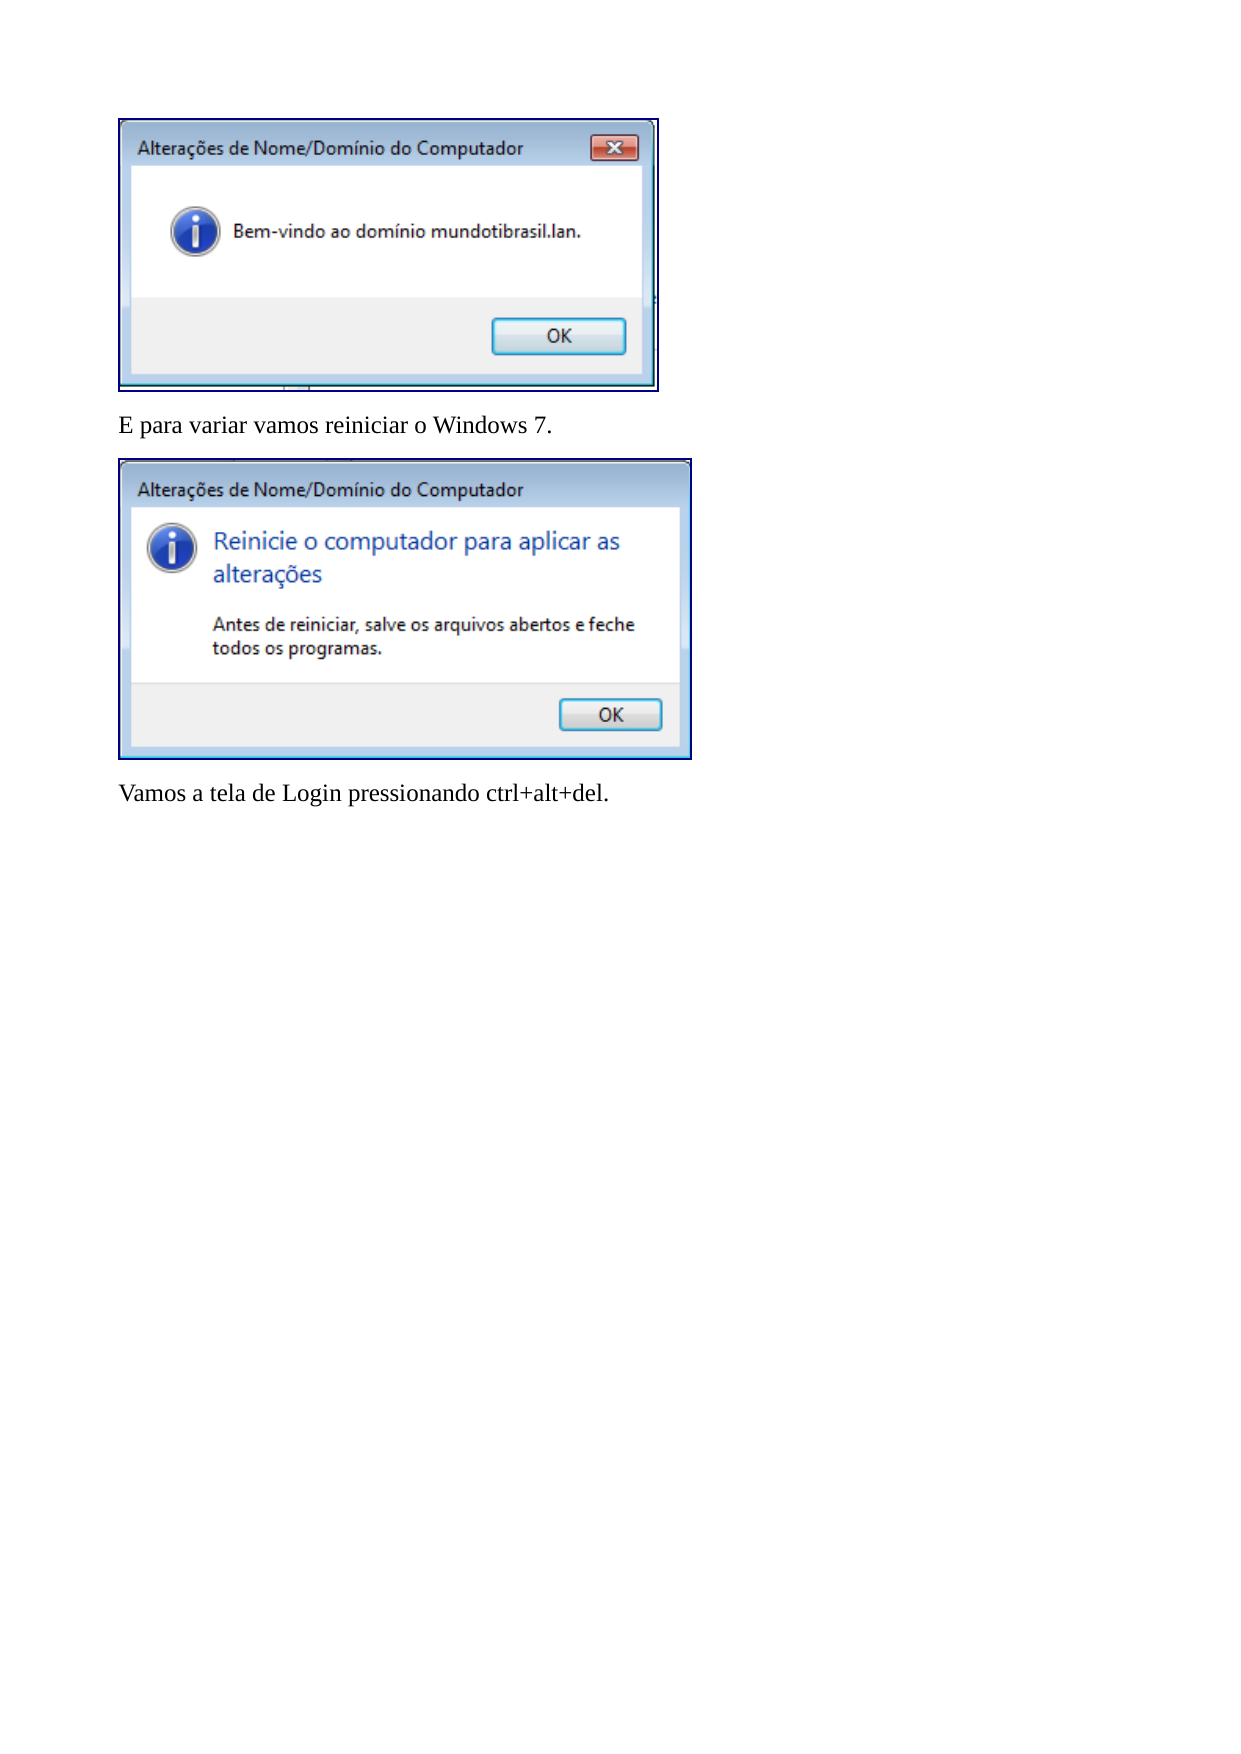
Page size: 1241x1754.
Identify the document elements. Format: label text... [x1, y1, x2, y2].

picture [120, 460, 690, 758]
text E para variar vamos reiniciar o Windows 7. [118, 410, 1122, 439]
text Vamos a tela de Login pressionando ctrl+alt+del. [118, 778, 1122, 807]
picture [120, 120, 657, 390]
